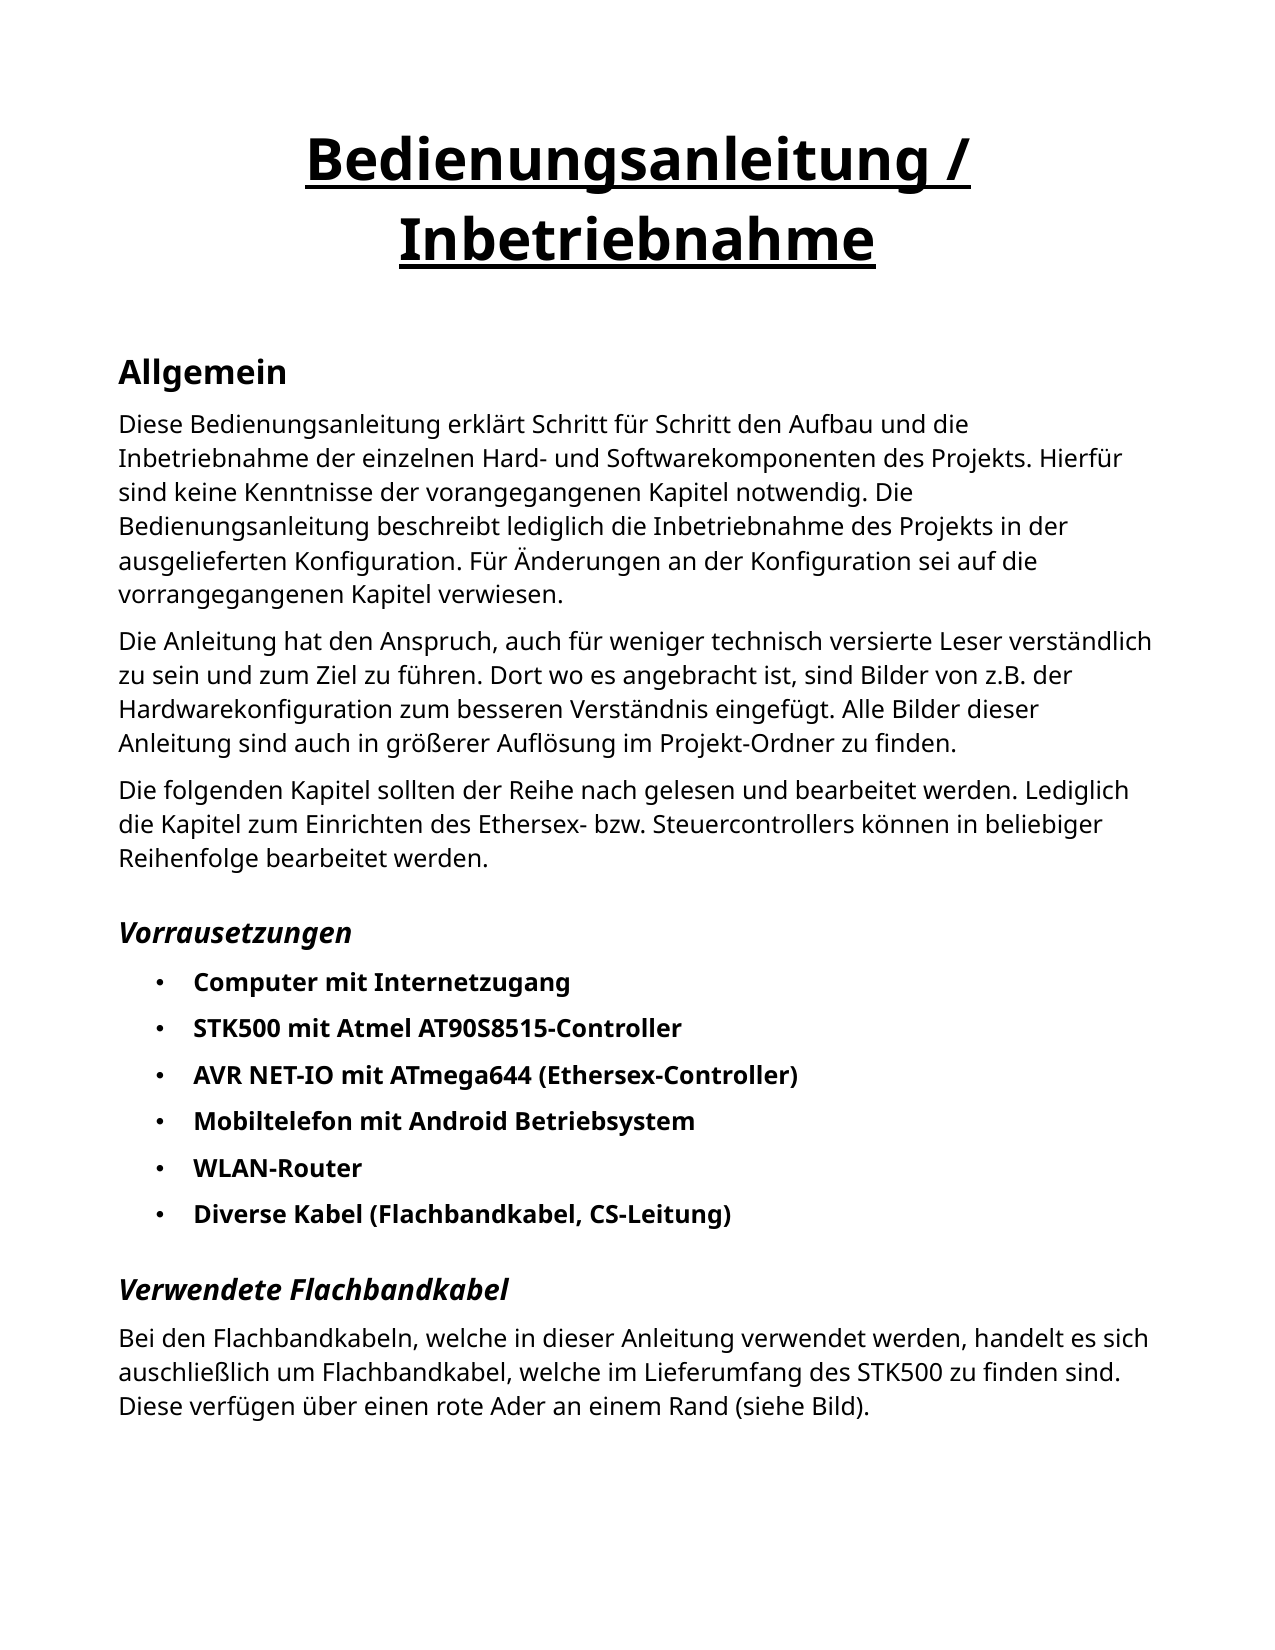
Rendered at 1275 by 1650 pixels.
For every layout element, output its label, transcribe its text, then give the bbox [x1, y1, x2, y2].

list WLAN-Router [156, 1151, 1157, 1185]
list Diverse Kabel (Flachbandkabel, CS-Leitung) [156, 1197, 1157, 1231]
list AVR NET-IO mit ATmega644 (Ethersex-Controller) [156, 1057, 1157, 1092]
list Computer mit Internetzugang [156, 964, 1157, 998]
subtitle Verwendete Flachbandkabel [118, 1269, 1157, 1308]
list STK500 mit Atmel AT90S8515-Controller [156, 1011, 1157, 1045]
text Diese Bedienungsanleitung erklärt Schritt für Schritt den Aufbau und die Inbetriebnahme der einzelnen Hard- und Softwarekomponenten des Projekts. Hierfür sind keine Kenntnisse der vorangegangenen Kapitel notwendig. Die Bedienungsanleitung beschreibt lediglich die Inbetriebnahme des Projekts in der ausgelieferten Konfiguration. Für Änderungen an der Konfiguration sei auf die vorrangegangenen Kapitel verwiesen. [118, 407, 1157, 611]
text Bedienungsanleitung / Inbetriebnahme [118, 118, 1157, 277]
text Die folgenden Kapitel sollten der Reihe nach gelesen und bearbeitet werden. Lediglich die Kapitel zum Einrichten des Ethersex- bzw. Steuercontrollers können in beliebiger Reihenfolge bearbeitet werden. [118, 772, 1157, 875]
subtitle Allgemein [118, 349, 1157, 394]
subtitle Vorrausetzungen [118, 912, 1157, 952]
list Mobiltelefon mit Android Betriebsystem [156, 1104, 1157, 1138]
text Die Anleitung hat den Anspruch, auch für weniger technisch versierte Leser verständlich zu sein und zum Ziel zu führen. Dort wo es angebracht ist, sind Bilder von z.B. der Hardwarekonfiguration zum besseren Verständnis eingefügt. Alle Bilder dieser Anleitung sind auch in größerer Auflösung im Projekt-Ordner zu finden. [118, 624, 1157, 760]
text Bei den Flachbandkabeln, welche in dieser Anleitung verwendet werden, handelt es sich auschließlich um Flachbandkabel, welche im Lieferumfang des STK500 zu finden sind. Diese verfügen über einen rote Ader an einem Rand (siehe Bild). [118, 1321, 1157, 1423]
